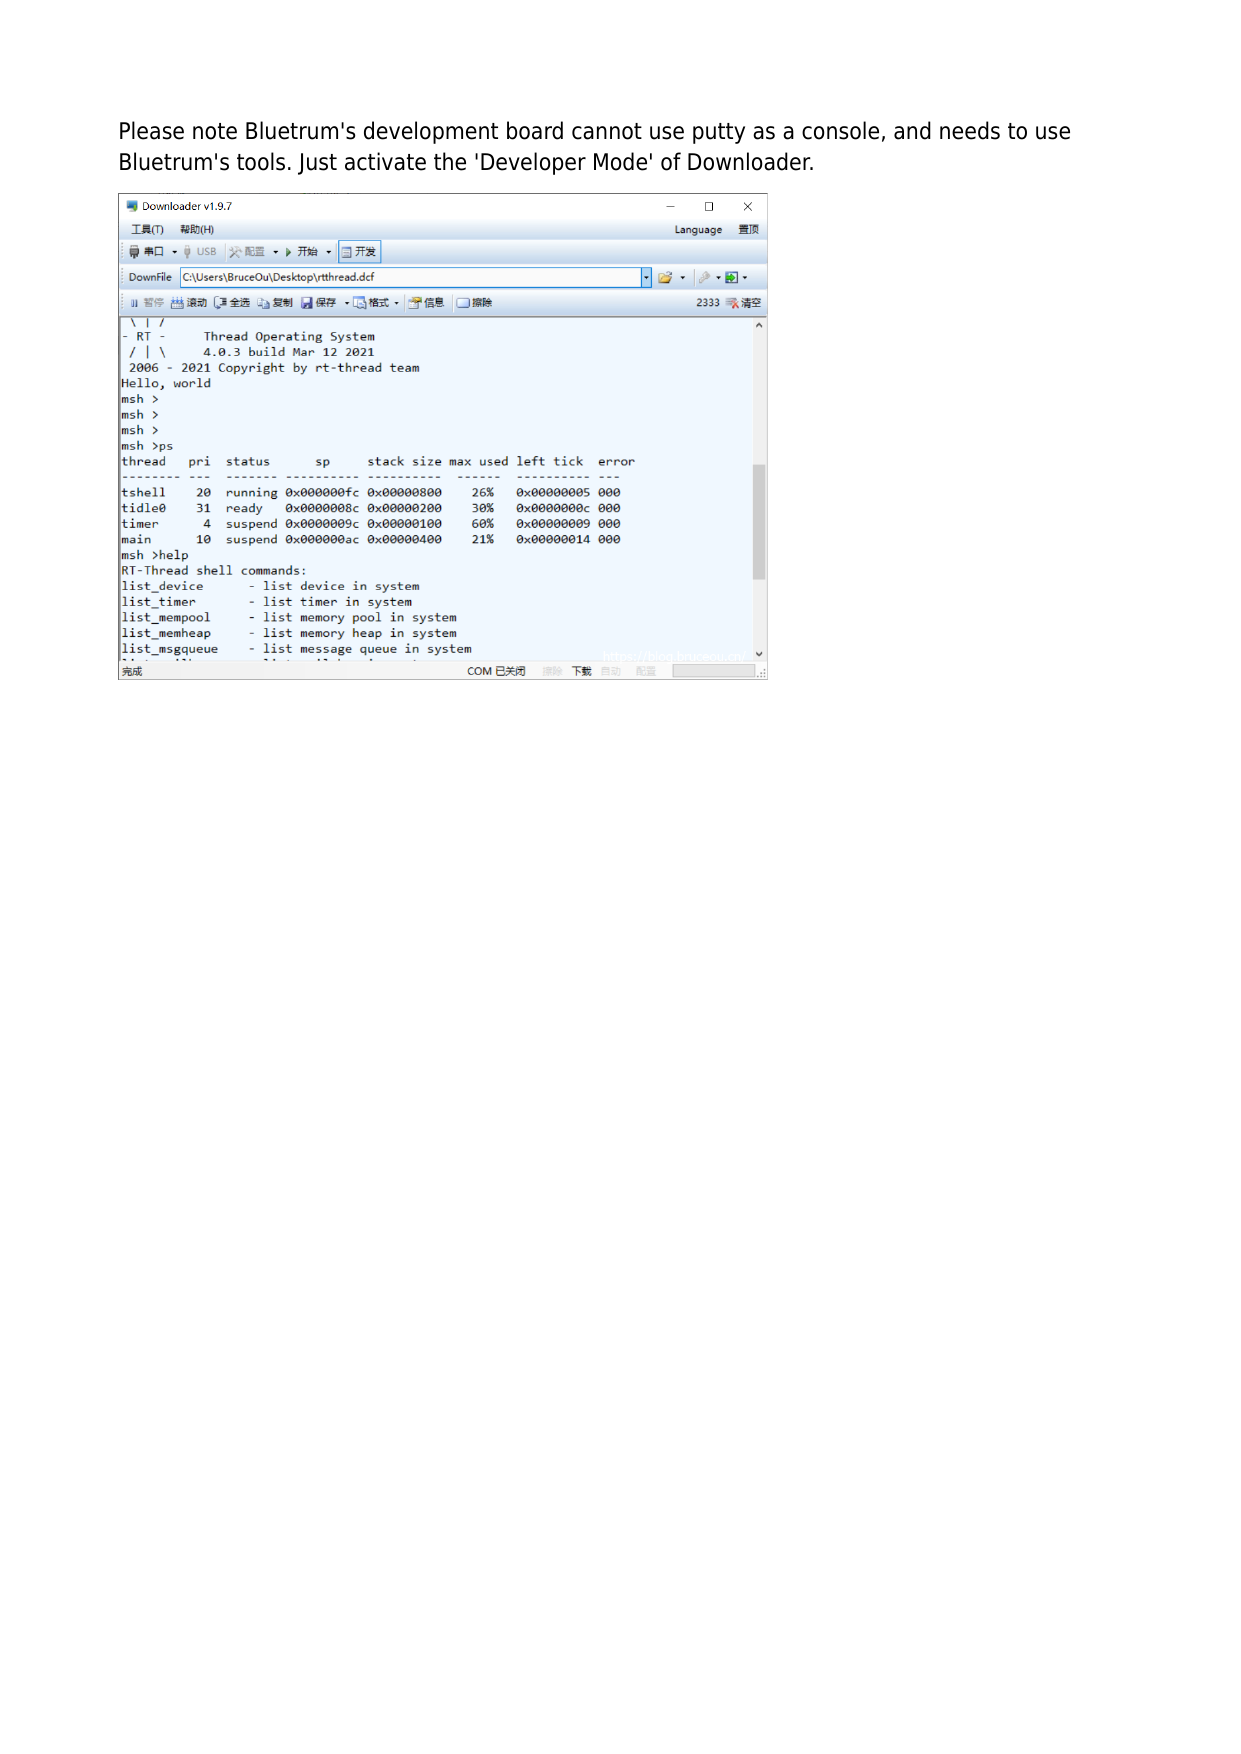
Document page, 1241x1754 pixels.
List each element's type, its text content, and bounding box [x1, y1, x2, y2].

picture [118, 193, 768, 680]
text Please note Bluetrum's development board cannot use putty as a console, and needs to use Bluetrum's tools. Just activate the 'Developer Mode' of Downloader. [118, 118, 1122, 175]
